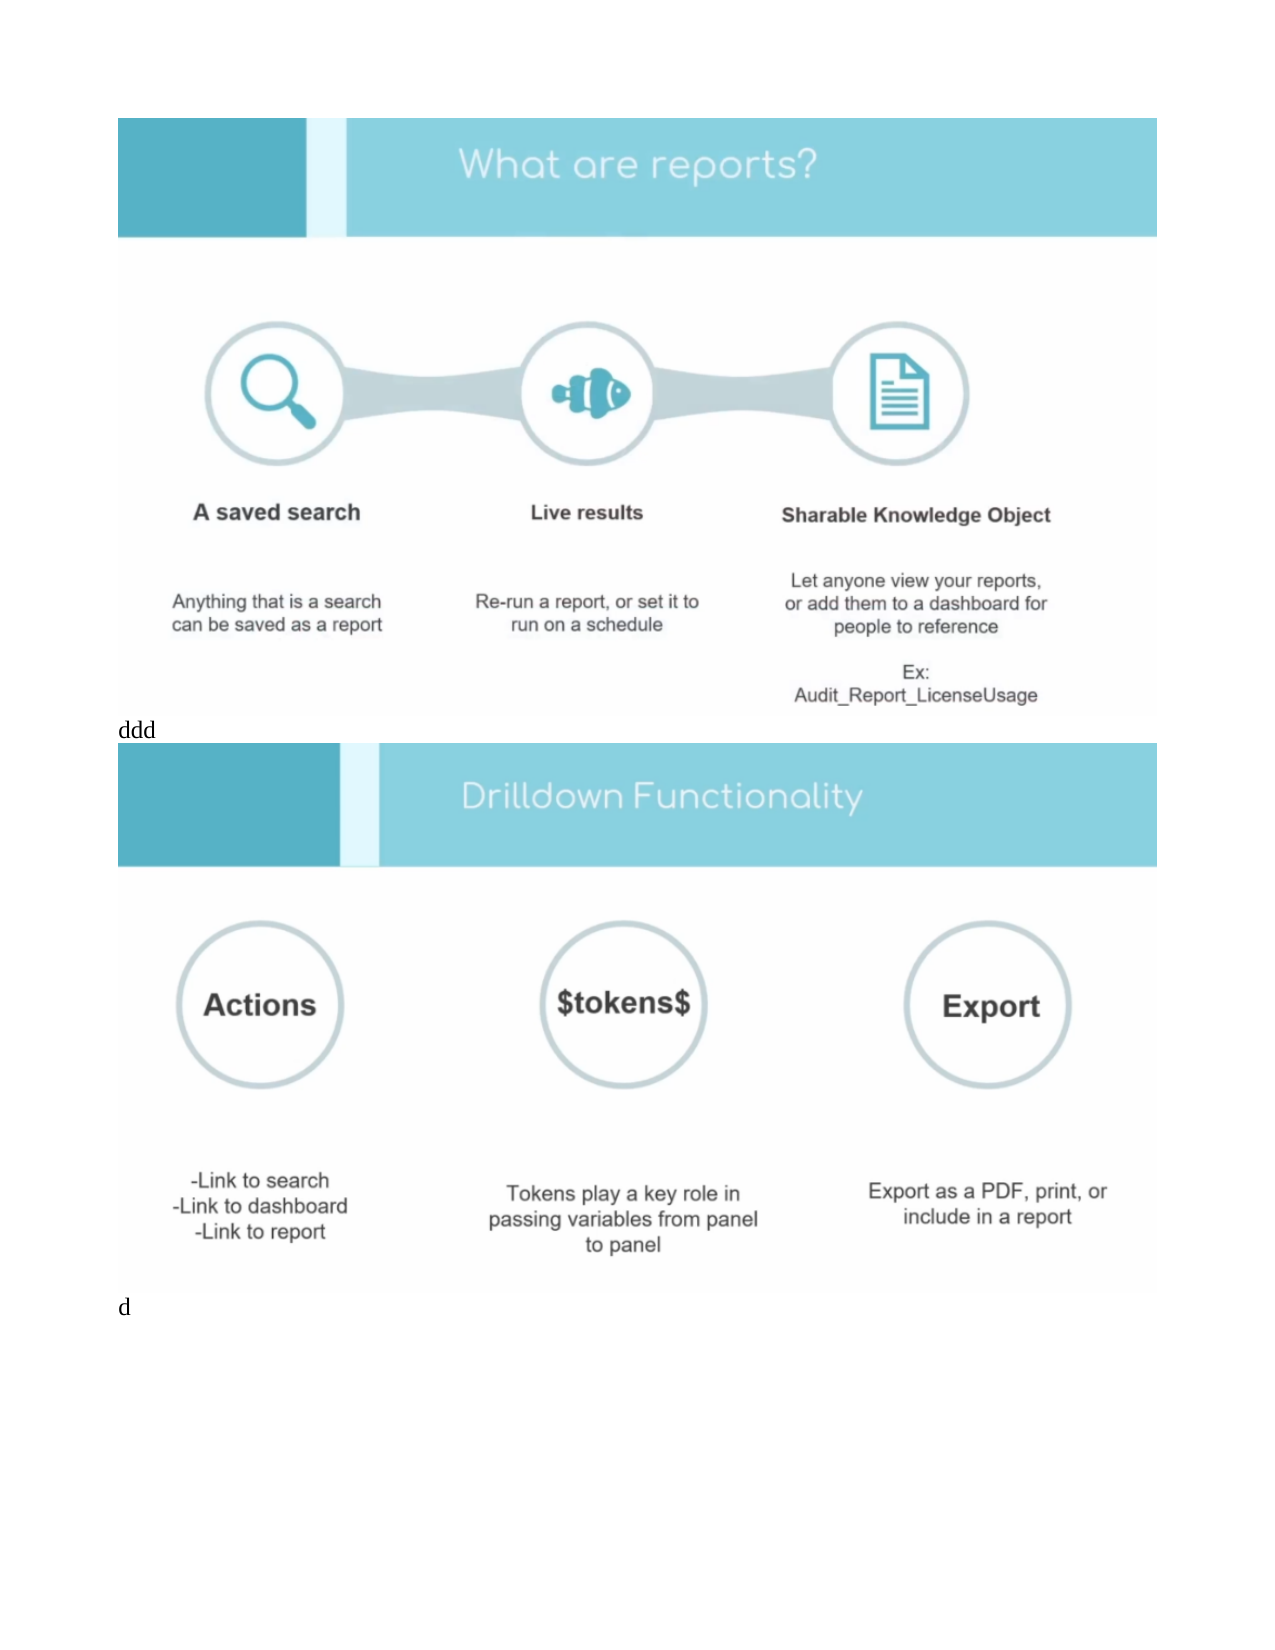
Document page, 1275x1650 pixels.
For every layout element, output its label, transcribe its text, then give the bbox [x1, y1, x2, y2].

picture [118, 118, 1157, 716]
text ddd [118, 716, 1157, 743]
text d [118, 1293, 1157, 1321]
picture [118, 743, 1157, 1293]
